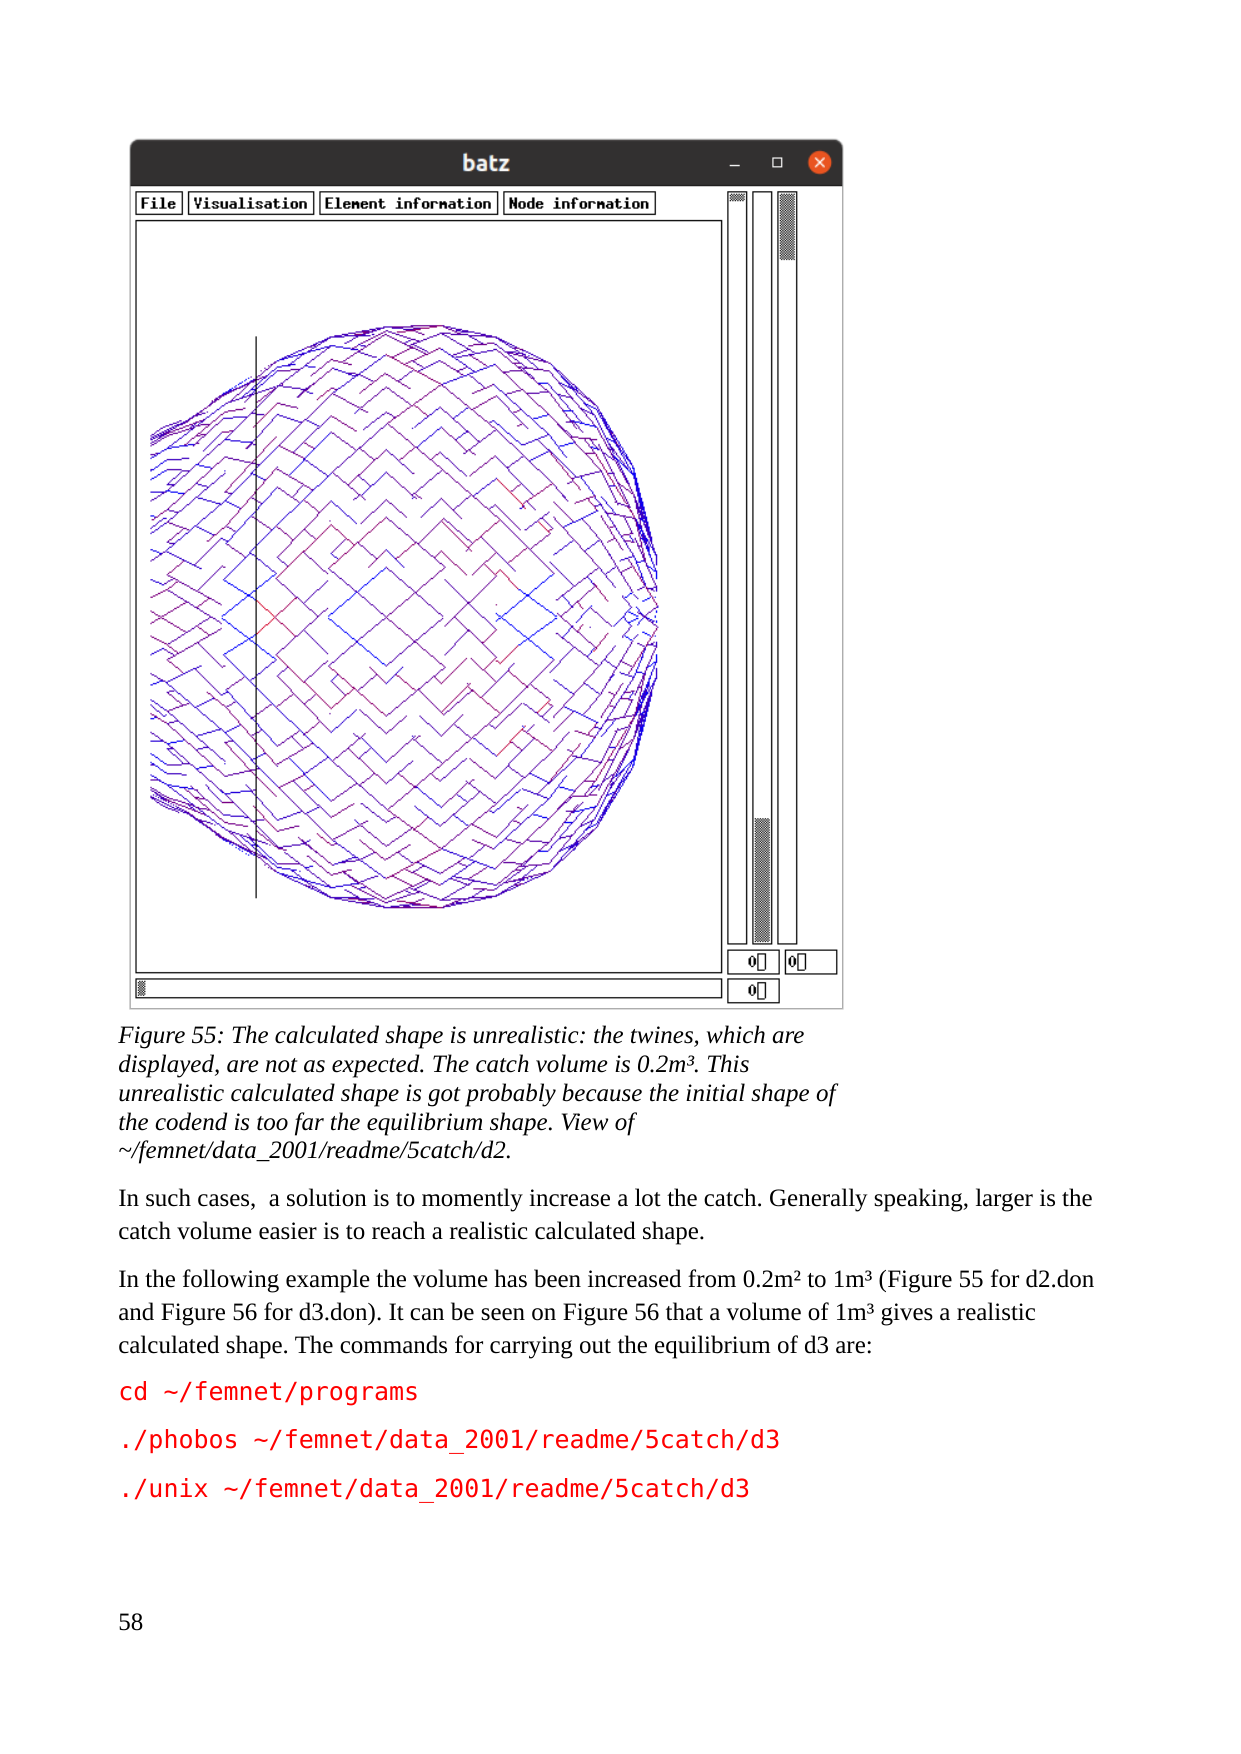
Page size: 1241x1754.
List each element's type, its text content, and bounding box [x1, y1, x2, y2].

text ./phobos ~/femnet/data_2001/readme/5catch/d3 [118, 1426, 1122, 1455]
text ./unix ~/femnet/data_2001/readme/5catch/d3 [118, 1474, 1122, 1503]
text In such cases, a solution is to momently increase a lot the catch. Generally speaking, larger is the catch volume easier is to reach a realistic calculated shape. [118, 1183, 1122, 1245]
text Figure 55: The calculated shape is unrealistic: the twines, which are displayed, are not as expected. The catch volume is 0.2m³. This unrealistic calculated shape is got probably because the initial shape of the codend is too far the equilibrium shape. View of ~/femnet/data_2001/readme/5catch/d2. [118, 1021, 854, 1164]
picture [118, 130, 855, 1021]
text cd ~/femnet/programs [118, 1378, 1122, 1407]
text In the following example the volume has been increased from 0.2m² to 1m³ (Figure 55 for d2.don and Figure 56 for d3.don). It can be seen on Figure 56 that a volume of 1m³ gives a realistic calculated shape. The commands for carrying out the equilibrium of d3 are: [118, 1264, 1122, 1359]
